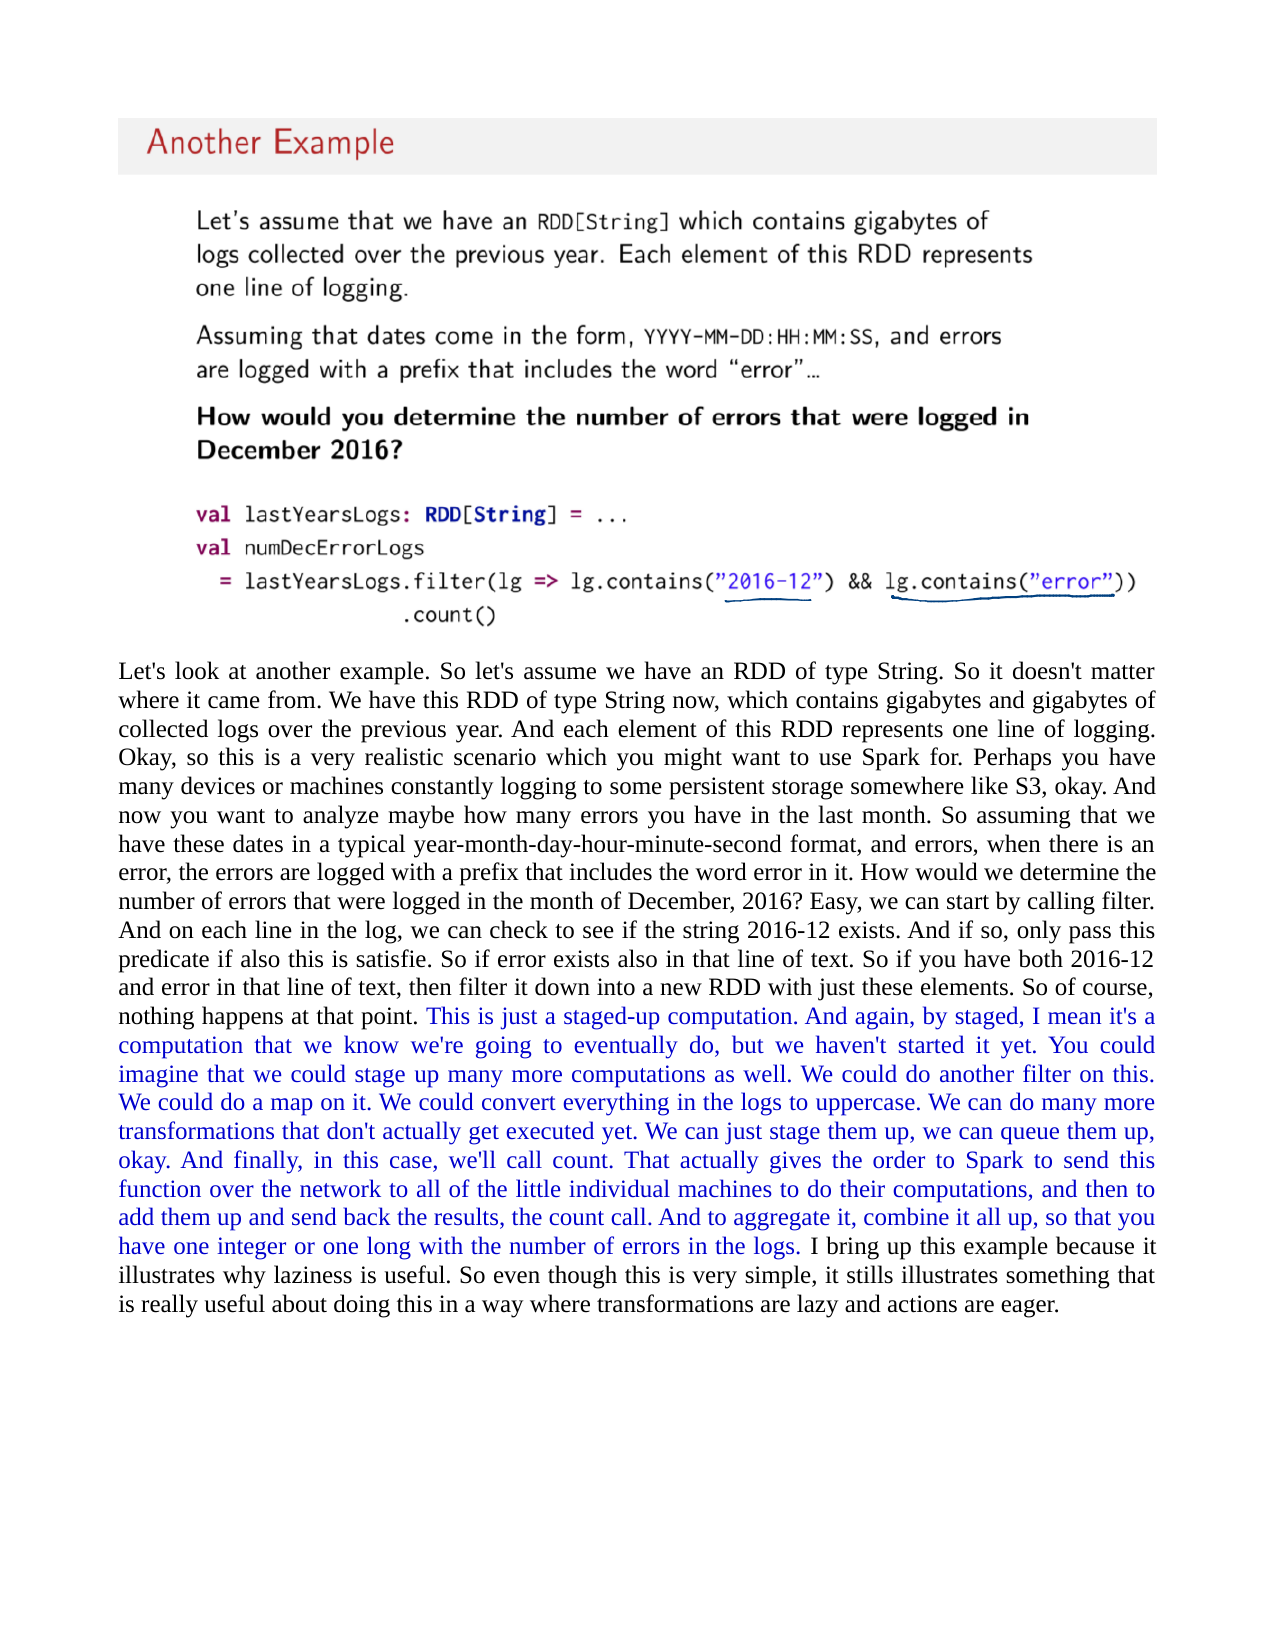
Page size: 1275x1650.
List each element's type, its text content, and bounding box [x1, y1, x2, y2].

picture [118, 118, 1157, 628]
text Let's look at another example. So let's assume we have an RDD of type String. So it doesn't matter where it came from. We have this RDD of type String now, which contains gigabytes and gigabytes of collected logs over the previous year. And each element of this RDD represents one line of logging. Okay, so this is a very realistic scenario which you might want to use Spark for. Perhaps you have many devices or machines constantly logging to some persistent storage somewhere like S3, okay. And now you want to analyze maybe how many errors you have in the last month. So assuming that we have these dates in a typical year-month-day-hour-minute-second format, and errors, when there is an error, the errors are logged with a prefix that includes the word error in it. How would we determine the number of errors that were logged in the month of December, 2016? Easy, we can start by calling filter. And on each line in the log, we can check to see if the string 2016-12 exists. And if so, only pass this predicate if also this is satisfie. So if error exists also in that line of text. So if you have both 2016-12 and error in that line of text, then filter it down into a new RDD with just these elements. So of course, nothing happens at that point. This is just a staged-up computation. And again, by staged, I mean it's a computation that we know we're going to eventually do, but we haven't started it yet. You could imagine that we could stage up many more computations as well. We could do another filter on this. We could do a map on it. We could convert everything in the logs to uppercase. We can do many more transformations that don't actually get executed yet. We can just stage them up, we can queue them up, okay. And finally, in this case, we'll call count. That actually gives the order to Spark to send this function over the network to all of the little individual machines to do their computations, and then to add them up and send back the results, the count call. And to aggregate it, combine it all up, so that you have one integer or one long with the number of errors in the logs. I bring up this example because it illustrates why laziness is useful. So even though this is very simple, it stills illustrates something that is really useful about doing this in a way where transformations are lazy and actions are eager. [118, 656, 1157, 1317]
